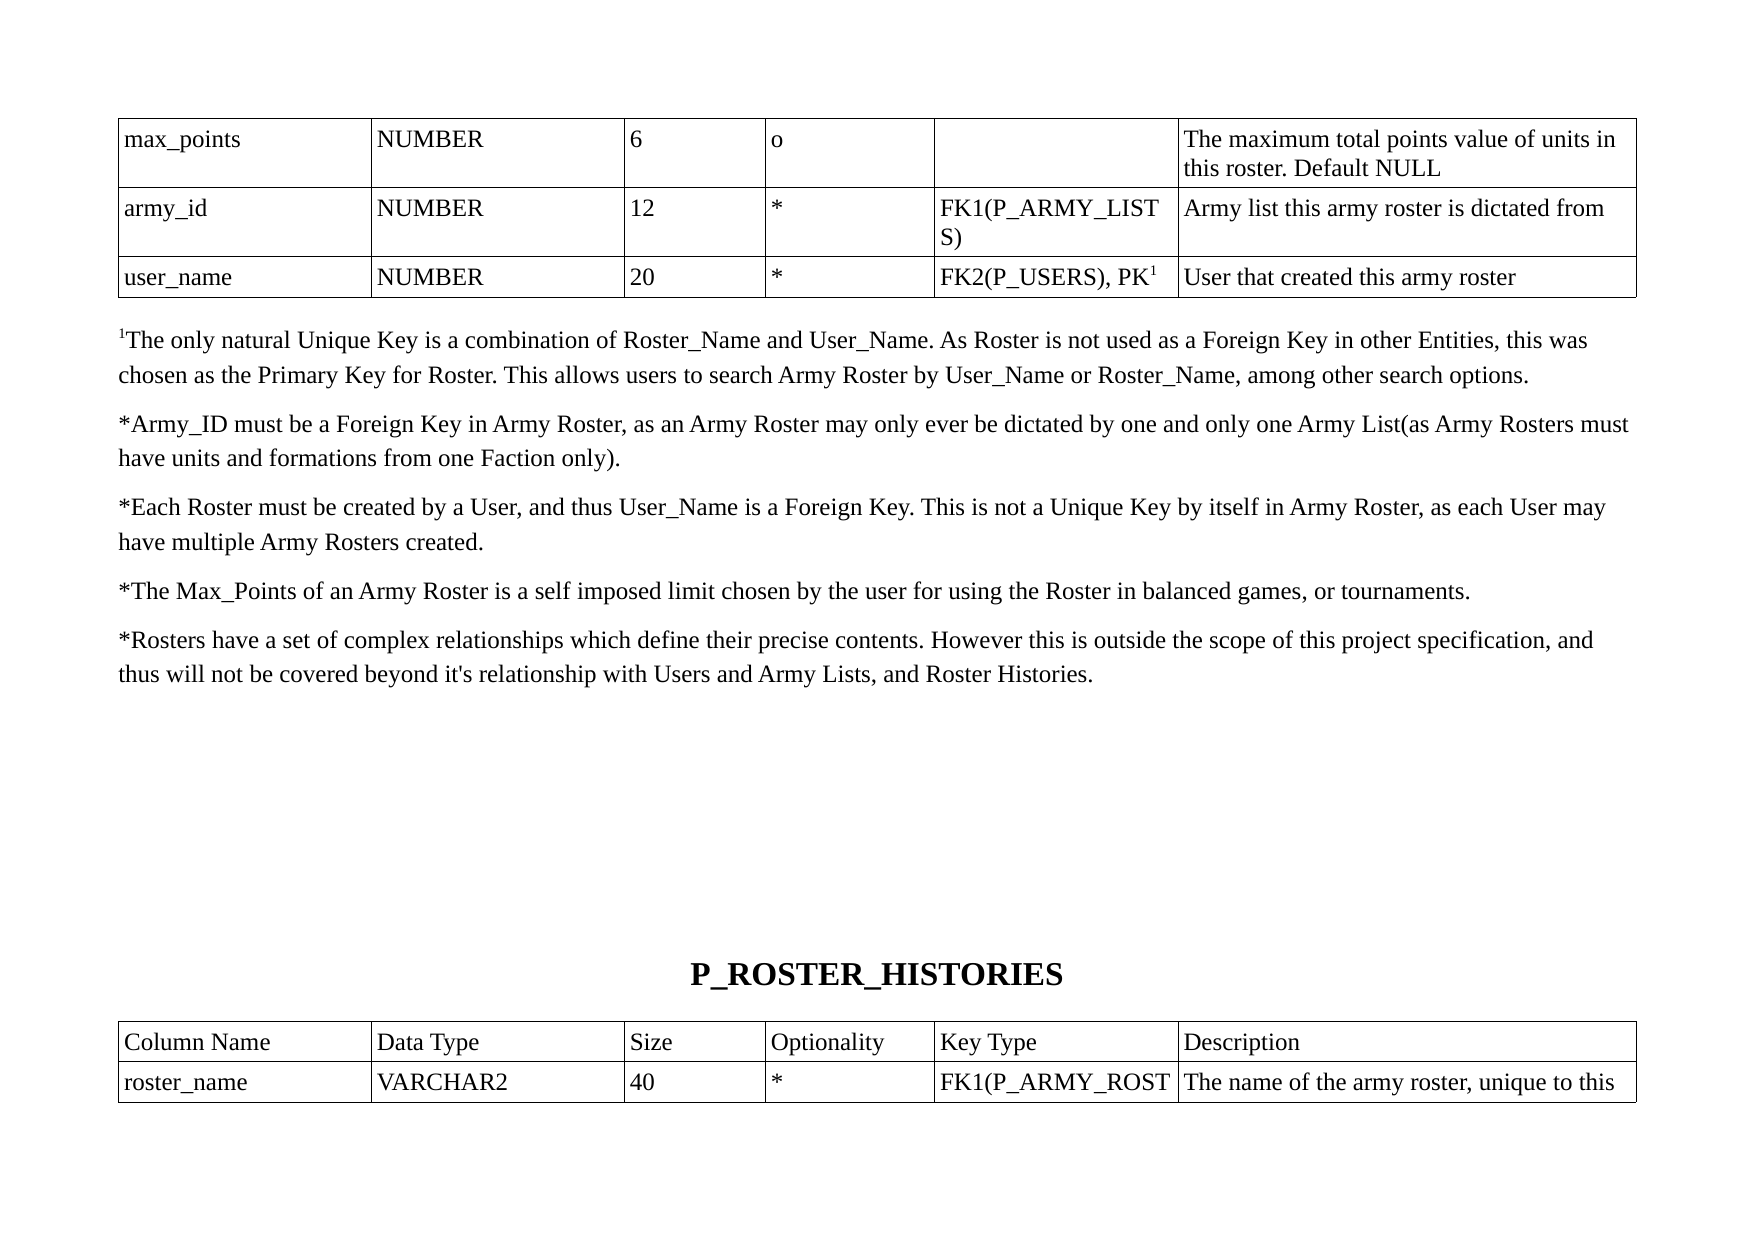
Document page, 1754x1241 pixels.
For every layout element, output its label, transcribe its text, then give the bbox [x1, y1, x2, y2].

table_cell * [766, 1062, 934, 1102]
table_header Data Type [372, 1022, 624, 1061]
table_cell NUMBER [372, 188, 624, 256]
table_cell User that created this army roster [1179, 257, 1636, 297]
table_cell FK1(P_ARMY_ROST [935, 1062, 1178, 1102]
table_cell VARCHAR2 [372, 1062, 624, 1102]
text 1The only natural Unique Key is a combination of Roster_Name and User_Name. As Roster is not used as a Foreign Key in other Entities, this was chosen as the Primary Key for Roster. This allows users to search Army Roster by User_Name or Roster_Name, among other search options. [118, 325, 1636, 389]
table_header Optionality [766, 1022, 934, 1061]
table_cell NUMBER [372, 257, 624, 297]
table_cell * [766, 188, 934, 256]
table_cell max_points [119, 119, 371, 187]
text *Each Roster must be created by a User, and thus User_Name is a Foreign Key. This is not a Unique Key by itself in Army Roster, as each User may have multiple Army Rosters created. [118, 492, 1636, 556]
text *Army_ID must be a Foreign Key in Army Roster, as an Army Roster may only ever be dictated by one and only one Army List(as Army Rosters must have units and formations from one Faction only). [118, 409, 1636, 472]
table_cell 12 [625, 188, 765, 256]
table_cell roster_name [119, 1062, 371, 1102]
table_cell FK2(P_USERS), PK1 [935, 257, 1178, 297]
table_cell 20 [625, 257, 765, 297]
text *Rosters have a set of complex relationships which define their precise contents. However this is outside the scope of this project specification, and thus will not be covered beyond it's relationship with Users and Army Lists, and Roster Histories. [118, 625, 1636, 688]
table_cell army_id [119, 188, 371, 256]
table_header Size [625, 1022, 765, 1061]
table_header Key Type [935, 1022, 1178, 1061]
table_cell o [766, 119, 934, 187]
text *The Max_Points of an Army Roster is a self imposed limit chosen by the user for using the Roster in balanced games, or tournaments. [118, 576, 1636, 605]
table_cell 6 [625, 119, 765, 187]
text P_ROSTER_HISTORIES [118, 954, 1636, 992]
table_cell The name of the army roster, unique to this [1179, 1062, 1636, 1102]
table_cell * [766, 257, 934, 297]
table_cell FK1(P_ARMY_LISTS) [935, 188, 1178, 256]
table_cell user_name [119, 257, 371, 297]
table_header Column Name [119, 1022, 371, 1061]
table_cell Army list this army roster is dictated from [1179, 188, 1636, 256]
table_cell 40 [625, 1062, 765, 1102]
table_cell The maximum total points value of units in this roster. Default NULL [1179, 119, 1636, 187]
table_header Description [1179, 1022, 1636, 1061]
table_cell [935, 119, 1178, 187]
table_cell NUMBER [372, 119, 624, 187]
